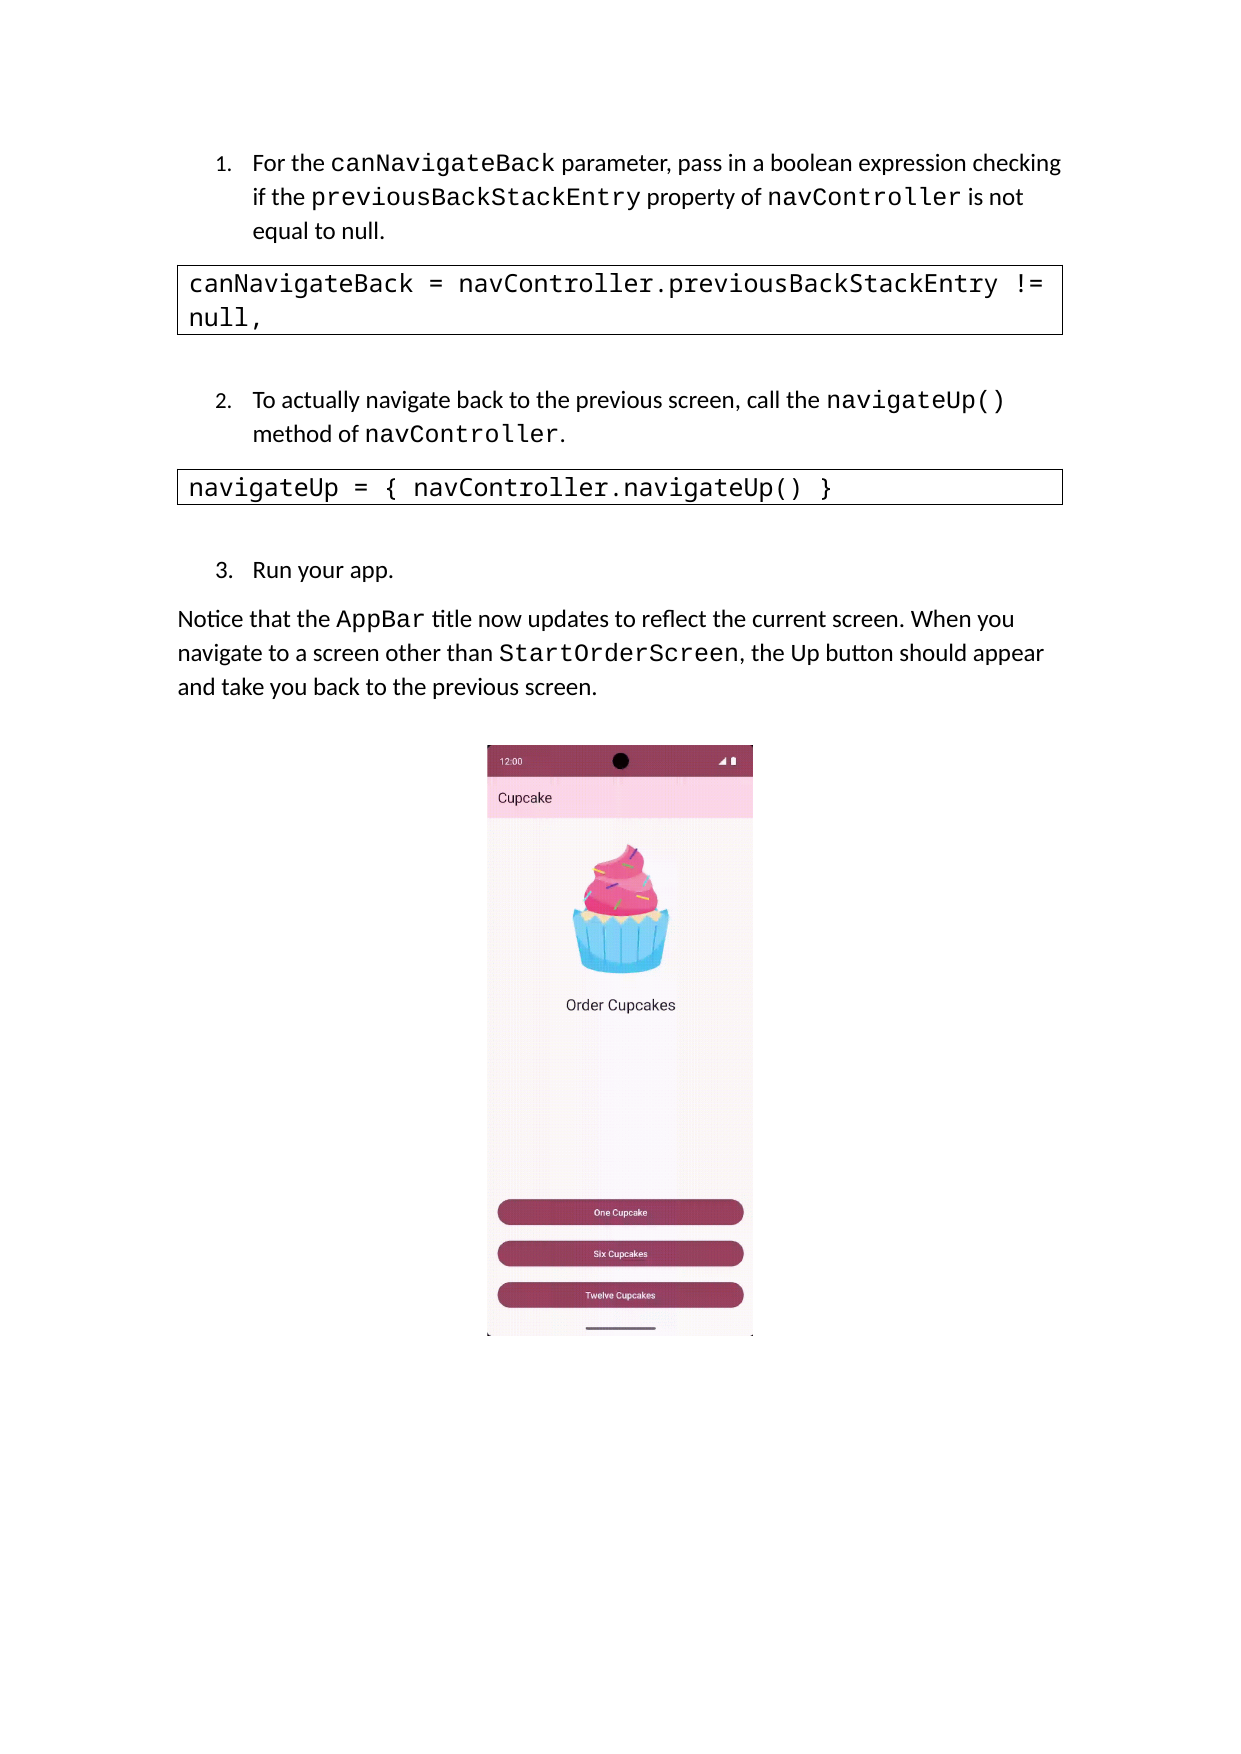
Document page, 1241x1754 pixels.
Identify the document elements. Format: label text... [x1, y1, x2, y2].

list Run your app. [215, 554, 1063, 584]
list For the canNavigateBack parameter, pass in a boolean expression checking if the previousBackStackEntry property of navController is not equal to null. [215, 148, 1063, 246]
table_header canNavigateBack = navController.previousBackStackEntry != null, [178, 266, 1062, 334]
text Notice that the AppBar title now updates to reflect the current screen. When you navigate to a screen other than StartOrderScreen, the Up button should appear and take you back to the previous screen. [177, 603, 1063, 701]
list To actually navigate back to the previous screen, call the navigateUp() method of navController. [215, 384, 1063, 450]
table_header navigateUp = { navController.navigateUp() } [178, 470, 1062, 504]
